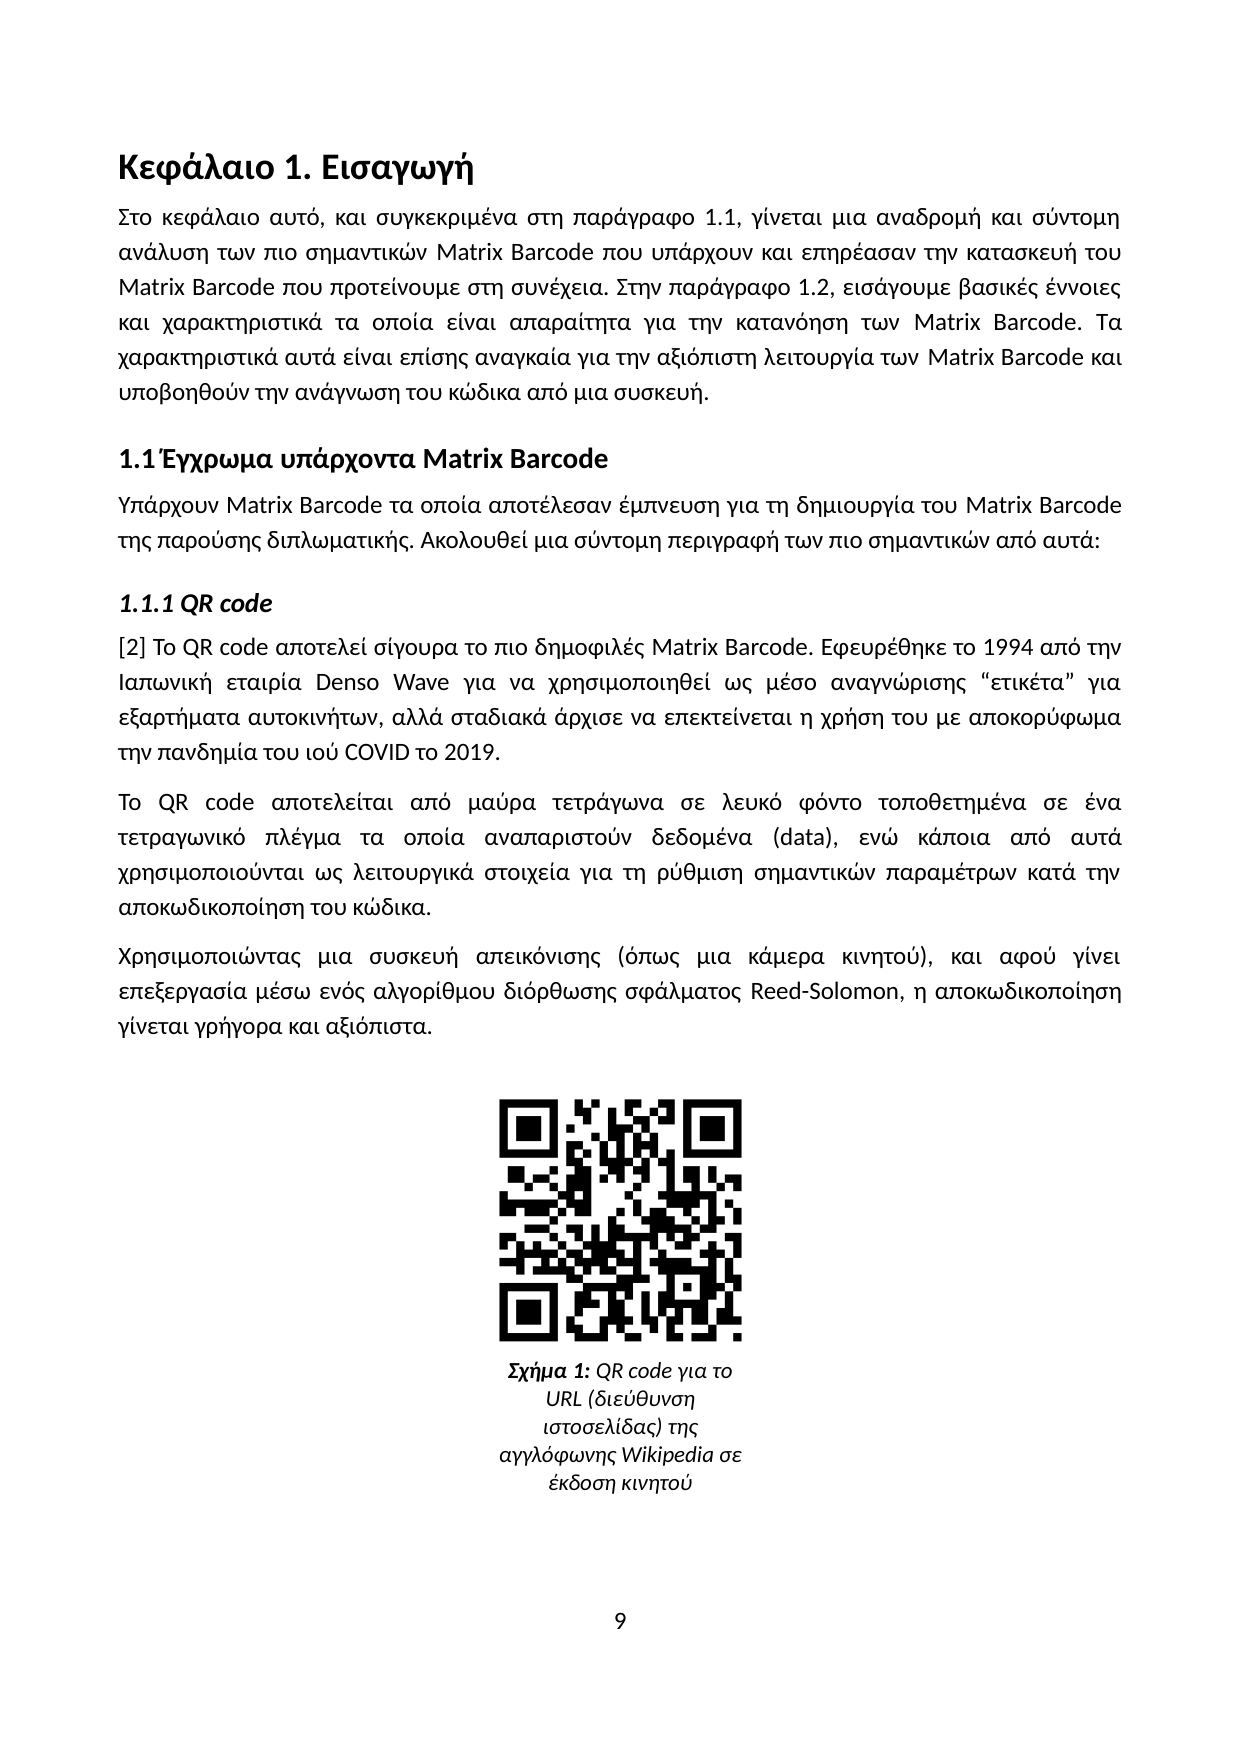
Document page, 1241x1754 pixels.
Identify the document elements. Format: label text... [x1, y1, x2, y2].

text [2] Το QR code αποτελεί σίγουρα το πιο δημοφιλές Matrix Barcode. Εφευρέθηκε το 1994 από την Ιαπωνική εταιρία Denso Wave για να χρησιμοποιηθεί ως μέσο αναγνώρισης “ετικέτα” για εξαρτήματα αυτοκινήτων, αλλά σταδιακά άρχισε να επεκτείνεται η χρήση του με αποκορύφωμα την πανδημία του ιού COVID το 2019. [118, 631, 1122, 767]
subtitle 1.1 Έγχρωμα υπάρχοντα Matrix Barcode [118, 441, 1122, 476]
subtitle Κεφάλαιο 1. Εισαγωγή [118, 143, 1122, 189]
text Στο κεφάλαιο αυτό, και συγκεκριμένα στη παράγραφο 1.1, γίνεται μια αναδρομή και σύντομη ανάλυση των πιο σημαντικών Matrix Barcode που υπάρχουν και επηρέασαν την κατασκευή του Matrix Barcode που προτείνουμε στη συνέχεια. Στην παράγραφο 1.2, εισάγουμε βασικές έννοιες και χαρακτηριστικά τα οποία είναι απαραίτητα για την κατανόηση των Matrix Barcode. Τα χαρακτηριστικά αυτά είναι επίσης αναγκαία για την αξιόπιστη λειτουργία των Matrix Barcode και υποβοηθούν την ανάγνωση του κώδικα από μια συσκευή. [118, 201, 1122, 407]
text Χρησιμοποιώντας μια συσκευή απεικόνισης (όπως μια κάμερα κινητού), και αφού γίνει επεξεργασία μέσω ενός αλγορίθμου διόρθωσης σφάλματος Reed-Solomon, η αποκωδικοποίηση γίνεται γρήγορα και αξιόπιστα. [118, 941, 1122, 1041]
text Υπάρχουν Matrix Barcode τα οποία αποτέλεσαν έμπνευση για τη δημιουργία του Matrix Barcode της παρούσης διπλωματικής. Ακολουθεί μια σύντομη περιγραφή των πιο σημαντικών από αυτά: [118, 489, 1122, 554]
text Σχήμα 1: QR code για το URL (διεύθυνση ιστοσελίδας) της αγγλόφωνης Wikipedia σε έκδοση κινητού [488, 1356, 752, 1496]
subtitle 1.1.1 QR code [118, 586, 1122, 619]
picture [488, 1090, 752, 1356]
text Το QR code αποτελείται από μαύρα τετράγωνα σε λευκό φόντο τοποθετημένα σε ένα τετραγωνικό πλέγμα τα οποία αναπαριστούν δεδομένα (data), ενώ κάποια από αυτά χρησιμοποιούνται ως λειτουργικά στοιχεία για τη ρύθμιση σημαντικών παραμέτρων κατά την αποκωδικοποίηση του κώδικα. [118, 786, 1122, 921]
